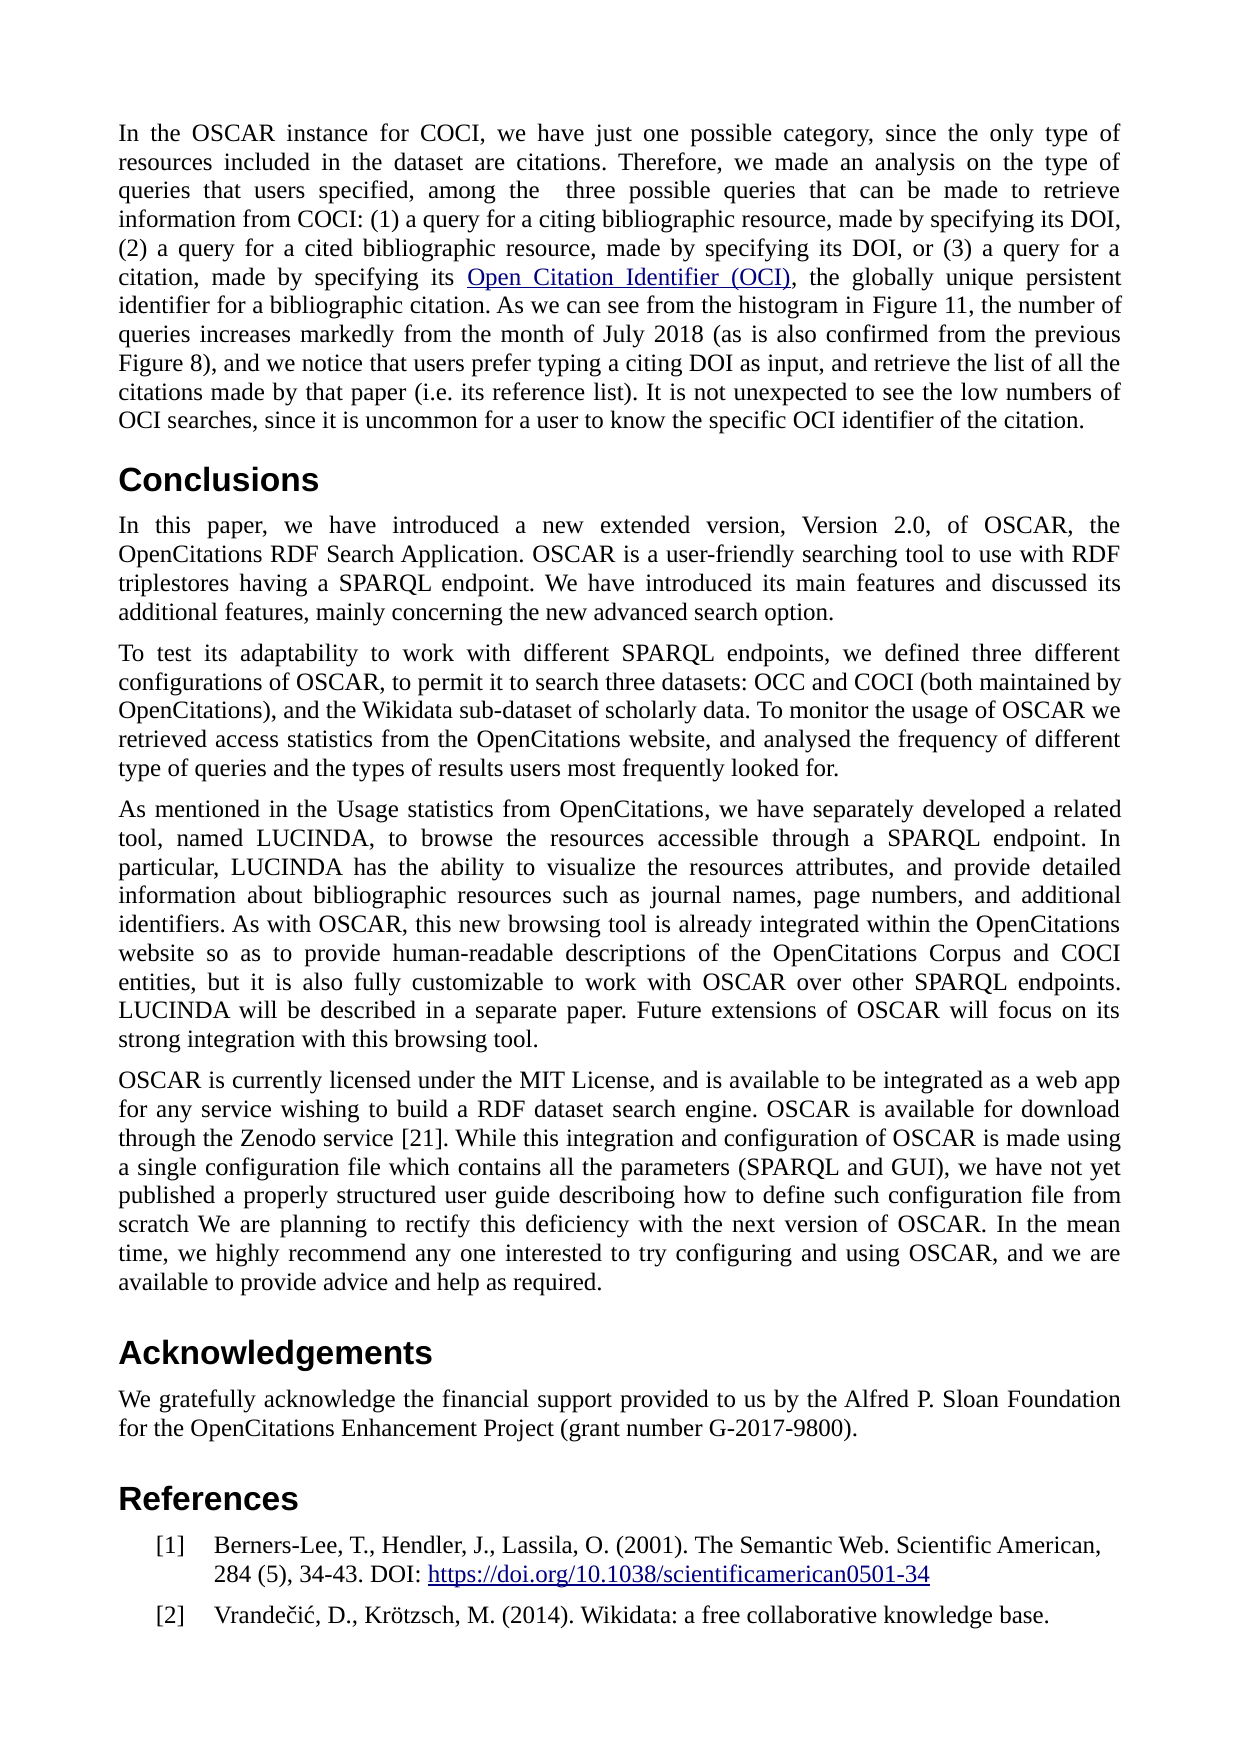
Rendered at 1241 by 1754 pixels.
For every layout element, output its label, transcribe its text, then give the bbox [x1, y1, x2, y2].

text As mentioned in the Usage statistics from OpenCitations, we have separately developed a related tool, named LUCINDA, to browse the resources accessible through a SPARQL endpoint. In particular, LUCINDA has the ability to visualize the resources attributes, and provide detailed information about bibliographic resources such as journal names, page numbers, and additional identifiers. As with OSCAR, this new browsing tool is already integrated within the OpenCitations website so as to provide human-readable descriptions of the OpenCitations Corpus and COCI entities, but it is also fully customizable to work with OSCAR over other SPARQL endpoints. LUCINDA will be described in a separate paper. Future extensions of OSCAR will focus on its strong integration with this browsing tool. [118, 794, 1122, 1053]
text In the OSCAR instance for COCI, we have just one possible category, since the only type of resources included in the dataset are citations. Therefore, we made an analysis on the type of queries that users specified, among the three possible queries that can be made to retrieve information from COCI: (1) a query for a citing bibliographic resource, made by specifying its DOI, (2) a query for a cited bibliographic resource, made by specifying its DOI, or (3) a query for a citation, made by specifying its Open Citation Identifier (OCI), the globally unique persistent identifier for a bibliographic citation. As we can see from the histogram in Figure 11, the number of queries increases markedly from the month of July 2018 (as is also confirmed from the previous Figure 8), and we notice that users prefer typing a citing DOI as input, and retrieve the list of all the citations made by that paper (i.e. its reference list). It is not unexpected to see the low numbers of OCI searches, since it is uncommon for a user to know the specific OCI identifier of the citation. [118, 118, 1122, 434]
text We gratefully acknowledge the financial support provided to us by the Alfred P. Sloan Foundation for the OpenCitations Enhancement Project (grant number G‐2017‐9800). [118, 1384, 1122, 1442]
subtitle Conclusions [118, 459, 1122, 498]
list Berners-Lee, T., Hendler, J., Lassila, O. (2001). The Semantic Web. Scientific American, 284 (5), 34-43. DOI: https://doi.org/10.1038/scientificamerican0501-34 [156, 1530, 1122, 1588]
list Vrandečić, D., Krötzsch, M. (2014). Wikidata: a free collaborative knowledge base. [156, 1600, 1122, 1629]
text In this paper, we have introduced a new extended version, Version 2.0, of OSCAR, the OpenCitations RDF Search Application. OSCAR is a user-friendly searching tool to use with RDF triplestores having a SPARQL endpoint. We have introduced its main features and discussed its additional features, mainly concerning the new advanced search option. [118, 511, 1122, 626]
text OSCAR is currently licensed under the MIT License, and is available to be integrated as a web app for any service wishing to build a RDF dataset search engine. OSCAR is available for download through the Zenodo service [21]. While this integration and configuration of OSCAR is made using a single configuration file which contains all the parameters (SPARQL and GUI), we have not yet published a properly structured user guide describoing how to define such configuration file from scratch We are planning to rectify this deficiency with the next version of OSCAR. In the mean time, we highly recommend any one interested to try configuring and using OSCAR, and we are available to provide advice and help as required. [118, 1066, 1122, 1296]
subtitle Acknowledgements [118, 1333, 1122, 1372]
subtitle References [118, 1479, 1122, 1518]
text To test its adaptability to work with different SPARQL endpoints, we defined three different configurations of OSCAR, to permit it to search three datasets: OCC and COCI (both maintained by OpenCitations), and the Wikidata sub-dataset of scholarly data. To monitor the usage of OSCAR we retrieved access statistics from the OpenCitations website, and analysed the frequency of different type of queries and the types of results users most frequently looked for. [118, 638, 1122, 782]
